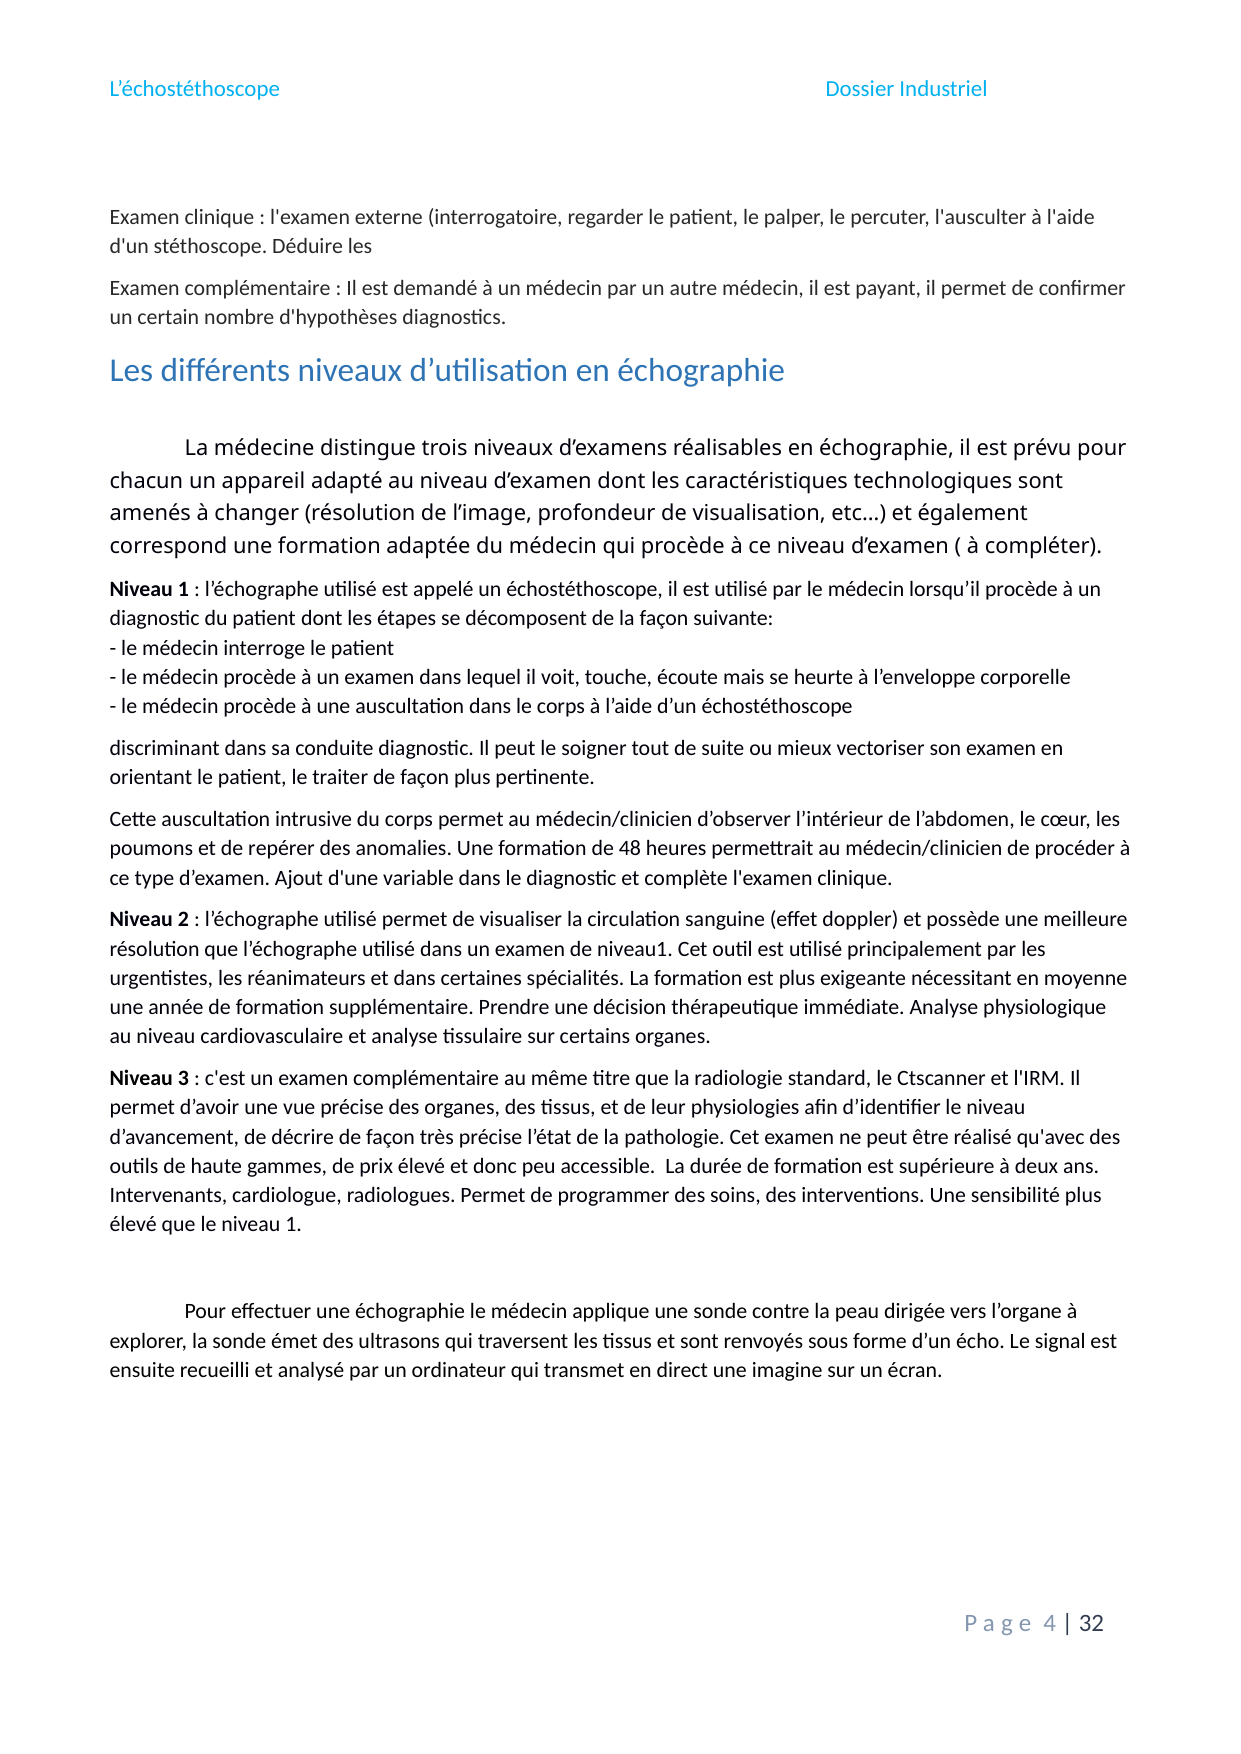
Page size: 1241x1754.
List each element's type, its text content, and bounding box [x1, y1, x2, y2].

text Niveau 1 : l’échographe utilisé est appelé un échostéthoscope, il est utilisé par le médecin lorsqu’il procède à un diagnostic du patient dont les étapes se décomposent de la façon suivante: - le médecin interroge le patient - le médecin procède à un examen dans lequel il voit, touche, écoute mais se heurte à l’enveloppe corporelle - le médecin procède à une auscultation dans le corps à l’aide d’un échostéthoscope [109, 575, 1131, 719]
text Pour effectuer une échographie le médecin applique une sonde contre la peau dirigée vers l’organe à explorer, la sonde émet des ultrasons qui traversent les tissus et sont renvoyés sous forme d’un écho. Le signal est ensuite recueilli et analysé par un ordinateur qui transmet en direct une imagine sur un écran. [109, 1298, 1131, 1383]
text La médecine distingue trois niveaux d’examens réalisables en échographie, il est prévu pour chacun un appareil adapté au niveau d’examen dont les caractéristiques technologiques sont amenés à changer (résolution de l’image, profondeur de visualisation, etc…) et également correspond une formation adaptée du médecin qui procède à ce niveau d’examen ( à compléter). [109, 432, 1131, 560]
subtitle Les différents niveaux d’utilisation en échographie [109, 349, 1131, 390]
text Cette auscultation intrusive du corps permet au médecin/clinicien d’observer l’intérieur de l’abdomen, le cœur, les poumons et de repérer des anomalies. Une formation de 48 heures permettrait au médecin/clinicien de procéder à ce type d’examen. Ajout d'une variable dans le diagnostic et complète l'examen clinique. [109, 805, 1131, 890]
text discriminant dans sa conduite diagnostic. Il peut le soigner tout de suite ou mieux vectoriser son examen en orientant le patient, le traiter de façon plus pertinente. [109, 734, 1131, 790]
text Examen clinique : l'examen externe (interrogatoire, regarder le patient, le palper, le percuter, l'ausculter à l'aide d'un stéthoscope. Déduire les [109, 203, 1131, 259]
text Niveau 3 : c'est un examen complémentaire au même titre que la radiologie standard, le Ctscanner et l'IRM. Il permet d’avoir une vue précise des organes, des tissus, et de leur physiologies afin d’identifier le niveau d’avancement, de décrire de façon très précise l’état de la pathologie. Cet examen ne peut être réalisé qu'avec des outils de haute gammes, de prix élevé et donc peu accessible. La durée de formation est supérieure à deux ans. Intervenants, cardiologue, radiologues. Permet de programmer des soins, des interventions. Une sensibilité plus élevé que le niveau 1. [109, 1064, 1131, 1237]
text Examen complémentaire : Il est demandé à un médecin par un autre médecin, il est payant, il permet de confirmer un certain nombre d'hypothèses diagnostics. [109, 274, 1131, 330]
text Niveau 2 : l’échographe utilisé permet de visualiser la circulation sanguine (effet doppler) et possède une meilleure résolution que l’échographe utilisé dans un examen de niveau1. Cet outil est utilisé principalement par les urgentistes, les réanimateurs et dans certaines spécialités. La formation est plus exigeante nécessitant en moyenne une année de formation supplémentaire. Prendre une décision thérapeutique immédiate. Analyse physiologique au niveau cardiovasculaire et analyse tissulaire sur certains organes. [109, 905, 1131, 1049]
